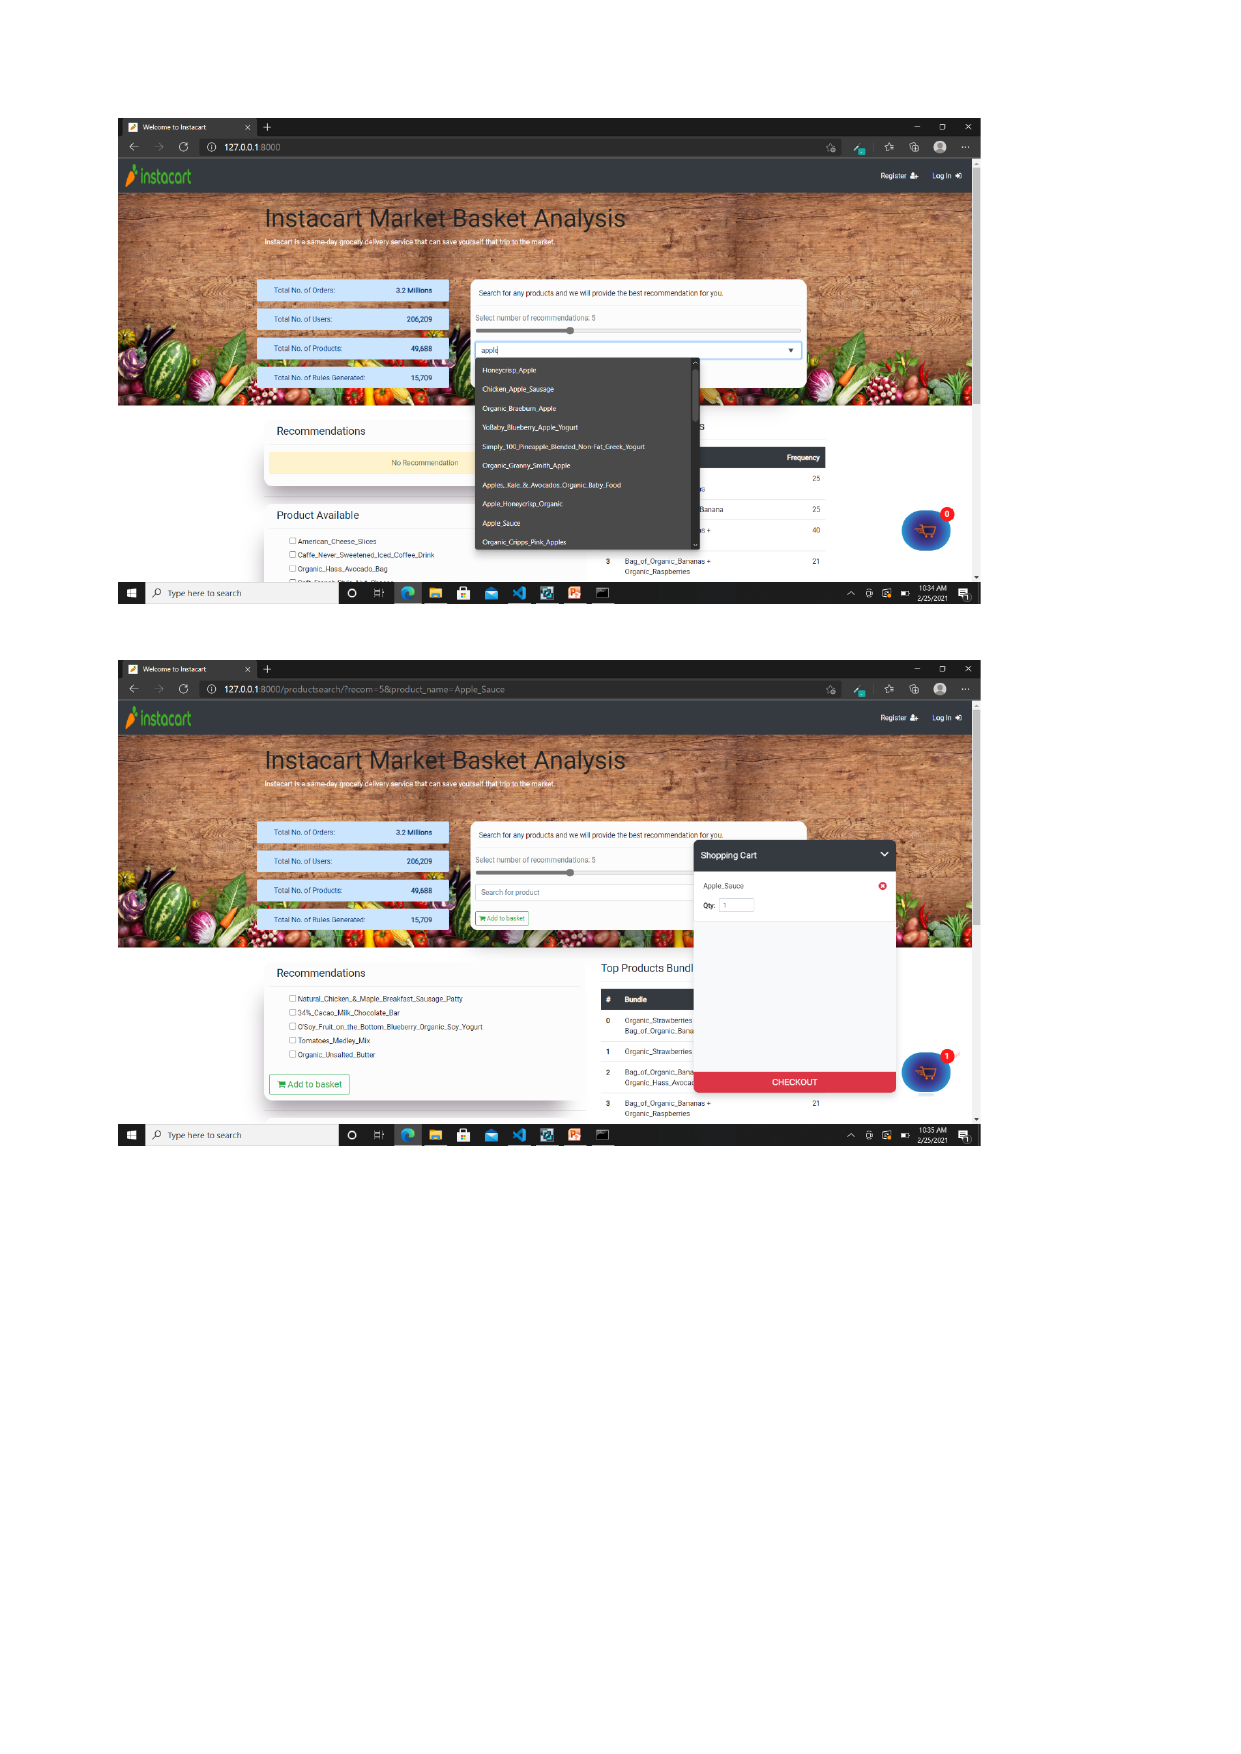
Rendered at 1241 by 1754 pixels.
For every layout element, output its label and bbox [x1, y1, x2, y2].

picture [118, 660, 981, 1146]
picture [118, 118, 981, 604]
